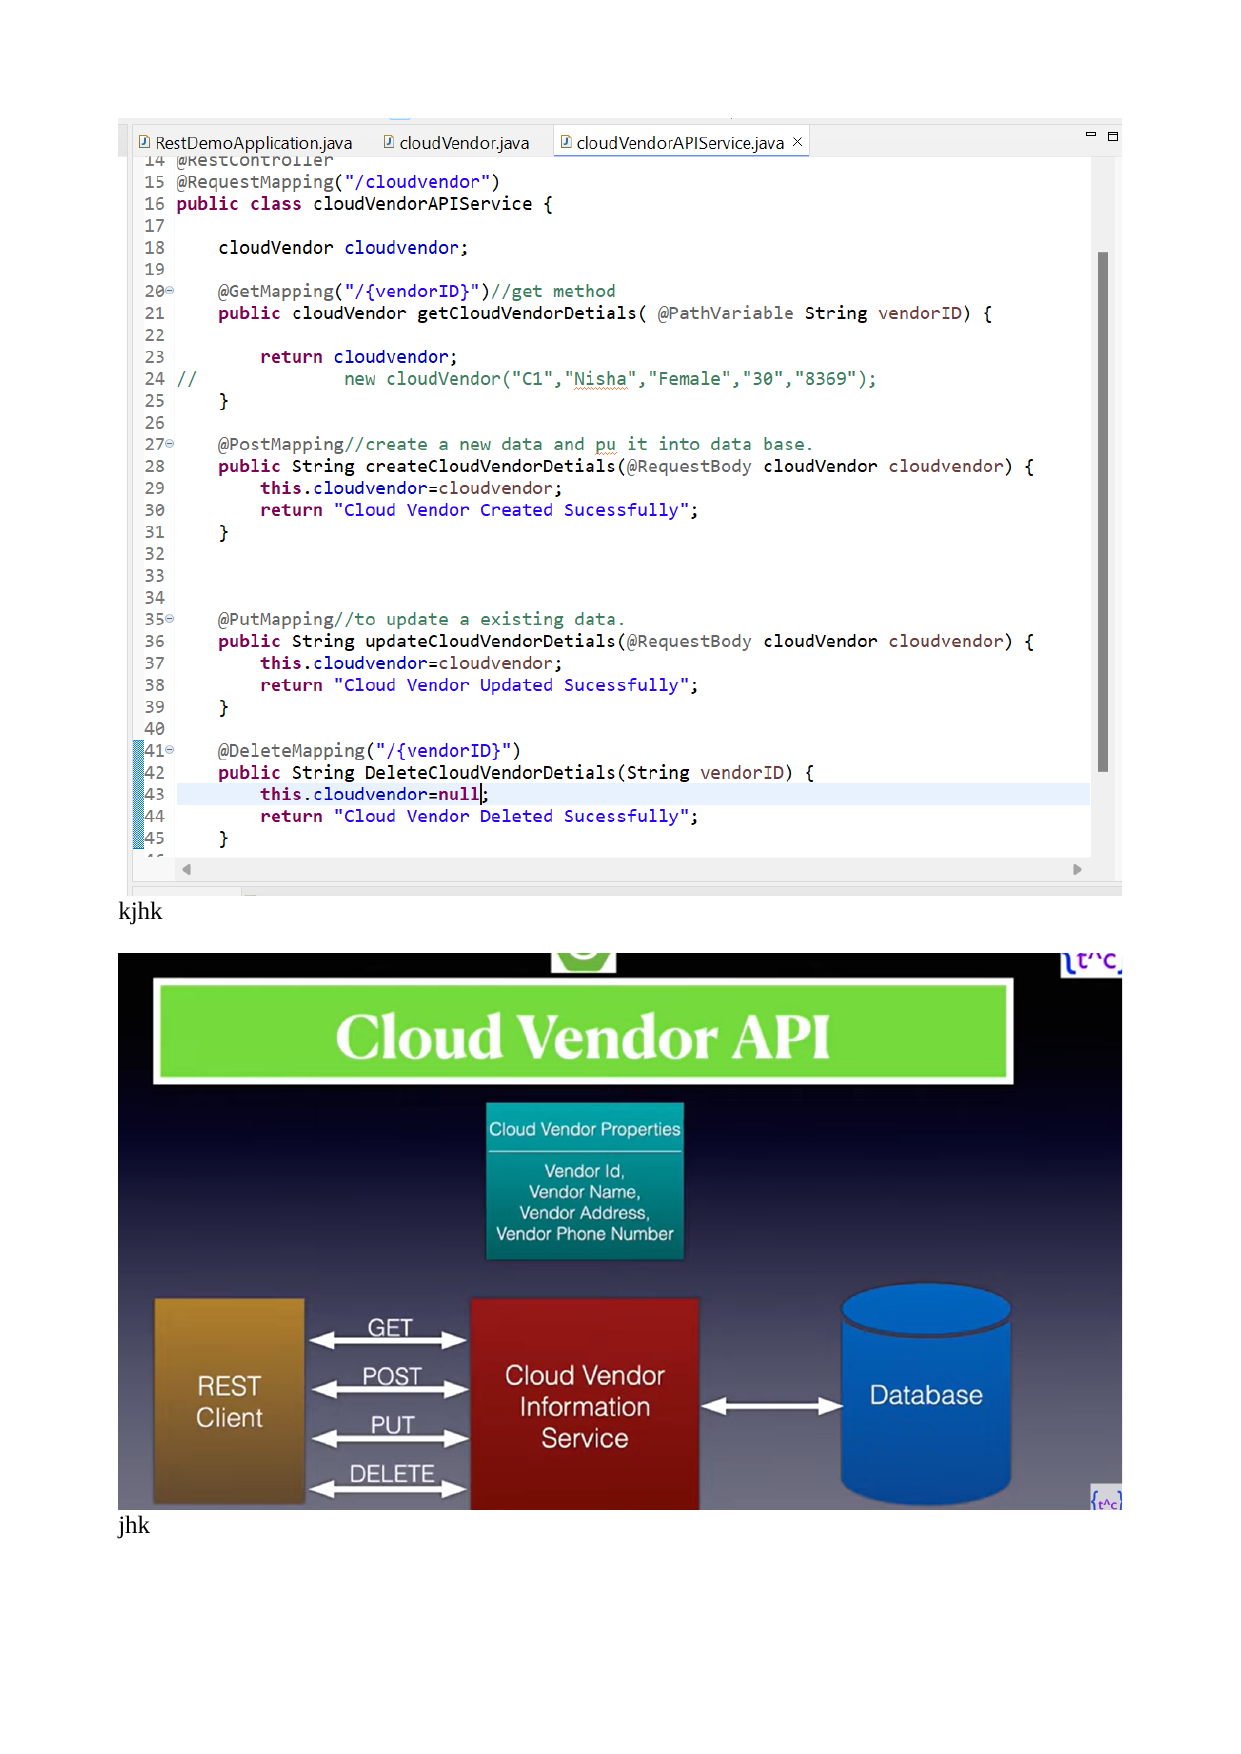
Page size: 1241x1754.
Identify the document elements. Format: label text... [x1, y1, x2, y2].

text kjhk [118, 896, 1122, 924]
picture [118, 953, 1123, 1510]
picture [118, 118, 1123, 896]
text jhk [118, 1510, 1122, 1539]
